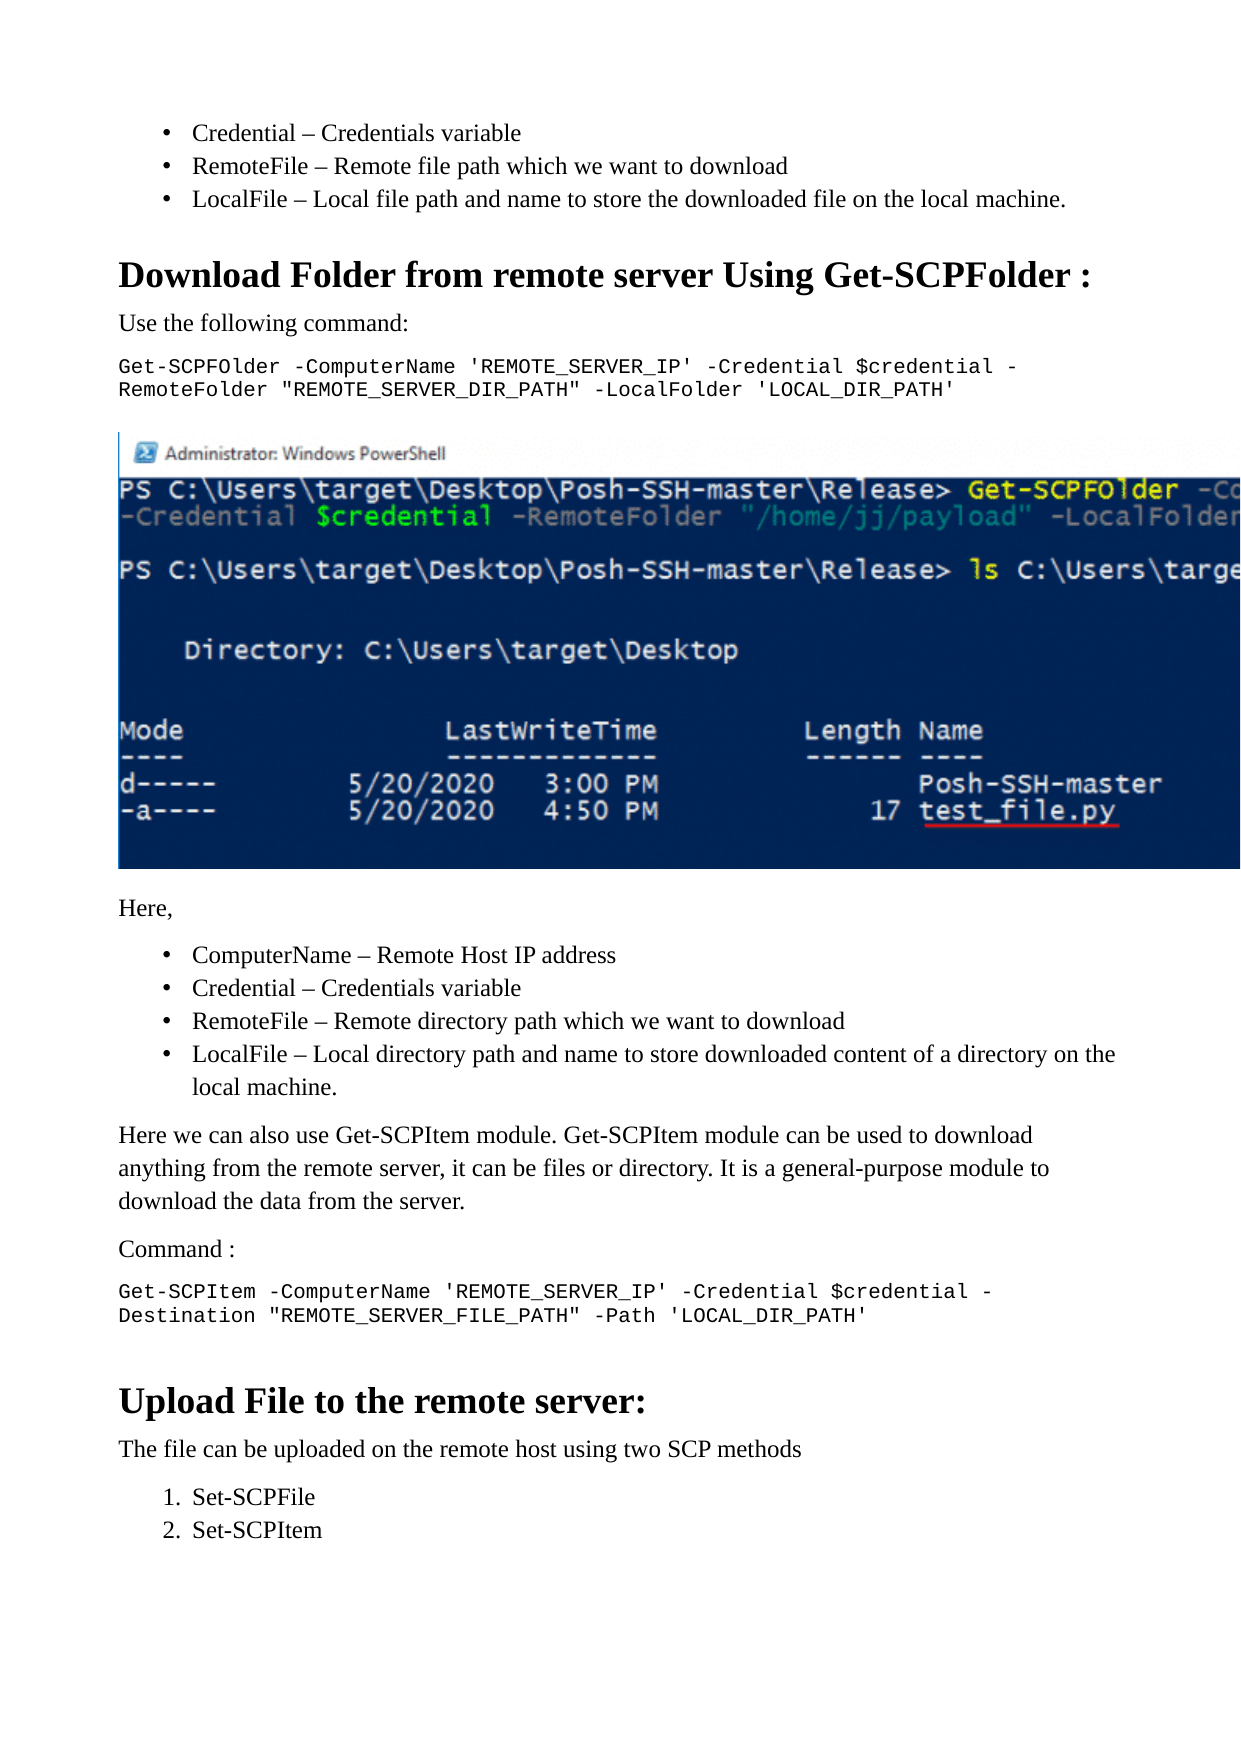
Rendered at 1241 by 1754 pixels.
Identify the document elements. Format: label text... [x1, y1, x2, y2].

list LocalFile – Local directory path and name to store downloaded content of a directory on the local machine. [162, 1039, 1122, 1101]
list Set-SCPFile [162, 1482, 1122, 1511]
text Get-SCPFOlder -ComputerName 'REMOTE_SERVER_IP' -Credential $credential -RemoteFolder "REMOTE_SERVER_DIR_PATH" -LocalFolder 'LOCAL_DIR_PATH' [118, 356, 1122, 403]
list RemoteFile – Remote file path which we want to download [162, 151, 1122, 180]
list Credential – Credentials variable [162, 973, 1122, 1002]
text Get-SCPItem -ComputerName 'REMOTE_SERVER_IP' -Credential $credential -Destination "REMOTE_SERVER_FILE_PATH" -Path 'LOCAL_DIR_PATH' [118, 1281, 1122, 1329]
list ComputerName – Remote Host IP address [162, 940, 1122, 969]
subtitle Download Folder from remote server Using Get-SCPFolder : [118, 253, 1122, 296]
subtitle Upload File to the remote server: [118, 1379, 1122, 1422]
list Credential – Credentials variable [162, 118, 1122, 147]
picture [118, 432, 1241, 869]
text The file can be uploaded on the remote host using two SCP methods [118, 1434, 1122, 1463]
list LocalFile – Local file path and name to store the downloaded file on the local machine. [162, 184, 1122, 213]
text Command : [118, 1234, 1122, 1262]
list RemoteFile – Remote directory path which we want to download [162, 1006, 1122, 1035]
list Set-SCPItem [162, 1515, 1122, 1544]
text Here, [118, 893, 1122, 922]
text Here we can also use Get-SCPItem module. Get-SCPItem module can be used to download anything from the remote server, it can be files or directory. It is a general-purpose module to download the data from the server. [118, 1120, 1122, 1215]
text Use the following command: [118, 308, 1122, 337]
